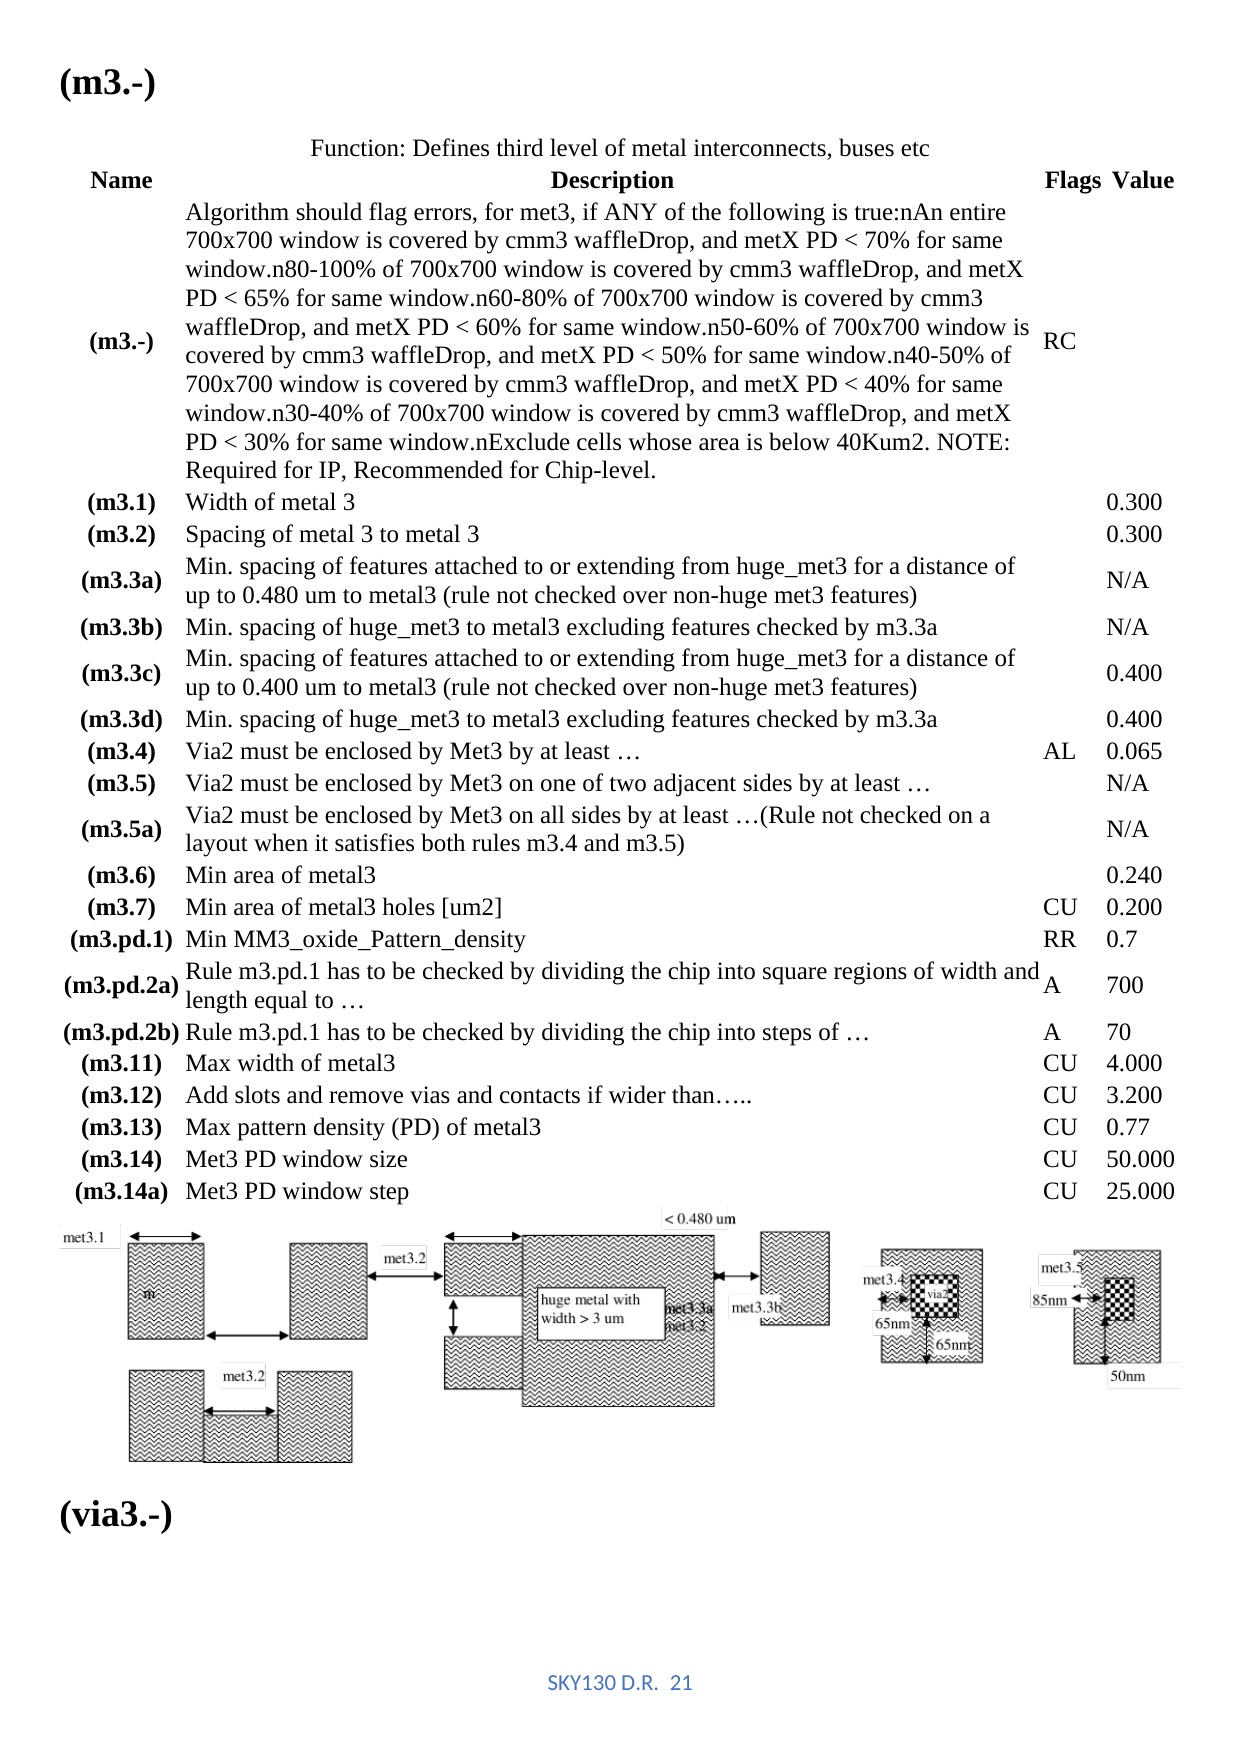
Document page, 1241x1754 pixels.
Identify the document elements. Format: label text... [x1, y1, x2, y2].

table_cell Min. spacing of features attached to or extending from huge_met3 for a distance of up to 0.400 um to metal3 (rule not checked over non-huge met3 features) [184, 642, 1041, 703]
table_cell A [1041, 955, 1104, 1015]
table_cell N/A [1105, 550, 1181, 610]
table_cell (m3.pd.1) [59, 923, 183, 954]
table_cell 0.065 [1105, 735, 1181, 766]
table_cell CU [1041, 1175, 1104, 1206]
table_cell 25.000 [1105, 1175, 1181, 1206]
table_cell RC [1041, 195, 1104, 486]
table_cell [1105, 195, 1181, 486]
table_cell (m3.3c) [59, 642, 183, 703]
table_cell A [1041, 1015, 1104, 1047]
table_cell 0.7 [1105, 923, 1181, 954]
table_cell 0.77 [1105, 1111, 1181, 1143]
table_cell [1041, 859, 1104, 891]
table_cell (m3.3d) [59, 703, 183, 734]
table_cell 50.000 [1105, 1143, 1181, 1174]
table_cell (m3.-) [59, 195, 183, 486]
table_cell RR [1041, 923, 1104, 954]
table_cell Max width of metal3 [184, 1047, 1041, 1079]
table_cell (m3.11) [59, 1047, 183, 1079]
table_cell Min. spacing of huge_met3 to metal3 excluding features checked by m3.3a [184, 703, 1041, 734]
table_cell CU [1041, 1079, 1104, 1111]
table_cell Min MM3_oxide_Pattern_density [184, 923, 1041, 954]
table_cell 70 [1105, 1015, 1181, 1047]
table_cell (m3.1) [59, 486, 183, 518]
table_cell (m3.2) [59, 518, 183, 549]
table_cell 0.300 [1105, 486, 1181, 518]
table_cell (m3.pd.2a) [59, 955, 183, 1015]
table_cell [1041, 486, 1104, 518]
table_cell (m3.3b) [59, 610, 183, 642]
table_cell (m3.4) [59, 735, 183, 766]
table_cell [1041, 766, 1104, 798]
table_cell CU [1041, 1111, 1104, 1143]
table_cell Value [1105, 163, 1181, 195]
table_cell Met3 PD window size [184, 1143, 1041, 1174]
table_cell Max pattern density (PD) of metal3 [184, 1111, 1041, 1143]
subtitle (m3.-) [59, 59, 1181, 102]
picture [59, 1206, 1182, 1463]
table_header Function: Defines third level of metal interconnects, buses etc [59, 131, 1181, 163]
table_cell Via2 must be enclosed by Met3 on one of two adjacent sides by at least … [184, 766, 1041, 798]
table_cell AL [1041, 735, 1104, 766]
table_cell Add slots and remove vias and contacts if wider than….. [184, 1079, 1041, 1111]
table_cell 700 [1105, 955, 1181, 1015]
table_cell Min area of metal3 holes [um2] [184, 891, 1041, 923]
table_cell 3.200 [1105, 1079, 1181, 1111]
table_cell 0.400 [1105, 703, 1181, 734]
table_cell Min. spacing of features attached to or extending from huge_met3 for a distance of up to 0.480 um to metal3 (rule not checked over non-huge met3 features) [184, 550, 1041, 610]
table_cell N/A [1105, 610, 1181, 642]
table_cell (m3.5a) [59, 798, 183, 859]
table_cell Rule m3.pd.1 has to be checked by dividing the chip into steps of … [184, 1015, 1041, 1047]
table_cell 4.000 [1105, 1047, 1181, 1079]
table_cell Spacing of metal 3 to metal 3 [184, 518, 1041, 549]
table_cell Min area of metal3 [184, 859, 1041, 891]
table_cell Rule m3.pd.1 has to be checked by dividing the chip into square regions of width and length equal to … [184, 955, 1041, 1015]
subtitle (via3.-) [59, 1491, 1181, 1534]
table_cell Via2 must be enclosed by Met3 on all sides by at least …(Rule not checked on a layout when it satisfies both rules m3.4 and m3.5) [184, 798, 1041, 859]
table_cell [1041, 550, 1104, 610]
table_cell N/A [1105, 766, 1181, 798]
table_cell (m3.14a) [59, 1175, 183, 1206]
table_cell [1041, 610, 1104, 642]
table_cell (m3.14) [59, 1143, 183, 1174]
table_cell (m3.3a) [59, 550, 183, 610]
table_cell [1041, 518, 1104, 549]
table_cell Name [59, 163, 183, 195]
table_cell [1041, 703, 1104, 734]
table_cell Description [184, 163, 1041, 195]
table_cell 0.400 [1105, 642, 1181, 703]
table_cell (m3.6) [59, 859, 183, 891]
table_cell CU [1041, 1143, 1104, 1174]
table_cell Min. spacing of huge_met3 to metal3 excluding features checked by m3.3a [184, 610, 1041, 642]
table_cell (m3.13) [59, 1111, 183, 1143]
table_cell 0.240 [1105, 859, 1181, 891]
table_cell Flags [1041, 163, 1104, 195]
table_cell [1041, 798, 1104, 859]
table_cell 0.200 [1105, 891, 1181, 923]
table_cell Met3 PD window step [184, 1175, 1041, 1206]
table_cell Width of metal 3 [184, 486, 1041, 518]
table_cell CU [1041, 1047, 1104, 1079]
table_cell Algorithm should flag errors, for met3, if ANY of the following is true:nAn entire 700x700 window is covered by cmm3 waffleDrop, and metX PD < 70% for same window.n80-100% of 700x700 window is covered by cmm3 waffleDrop, and metX PD < 65% for same window.n60-80% of 700x700 window is covered by cmm3 waffleDrop, and metX PD < 60% for same window.n50-60% of 700x700 window is covered by cmm3 waffleDrop, and metX PD < 50% for same window.n40-50% of 700x700 window is covered by cmm3 waffleDrop, and metX PD < 40% for same window.n30-40% of 700x700 window is covered by cmm3 waffleDrop, and metX PD < 30% for same window.nExclude cells whose area is below 40Kum2. NOTE: Required for IP, Recommended for Chip-level. [184, 195, 1041, 486]
table_cell Via2 must be enclosed by Met3 by at least … [184, 735, 1041, 766]
table_cell (m3.pd.2b) [59, 1015, 183, 1047]
table_cell (m3.5) [59, 766, 183, 798]
table_cell N/A [1105, 798, 1181, 859]
table_cell 0.300 [1105, 518, 1181, 549]
table_cell CU [1041, 891, 1104, 923]
table_cell [1041, 642, 1104, 703]
table_cell (m3.7) [59, 891, 183, 923]
table_cell (m3.12) [59, 1079, 183, 1111]
